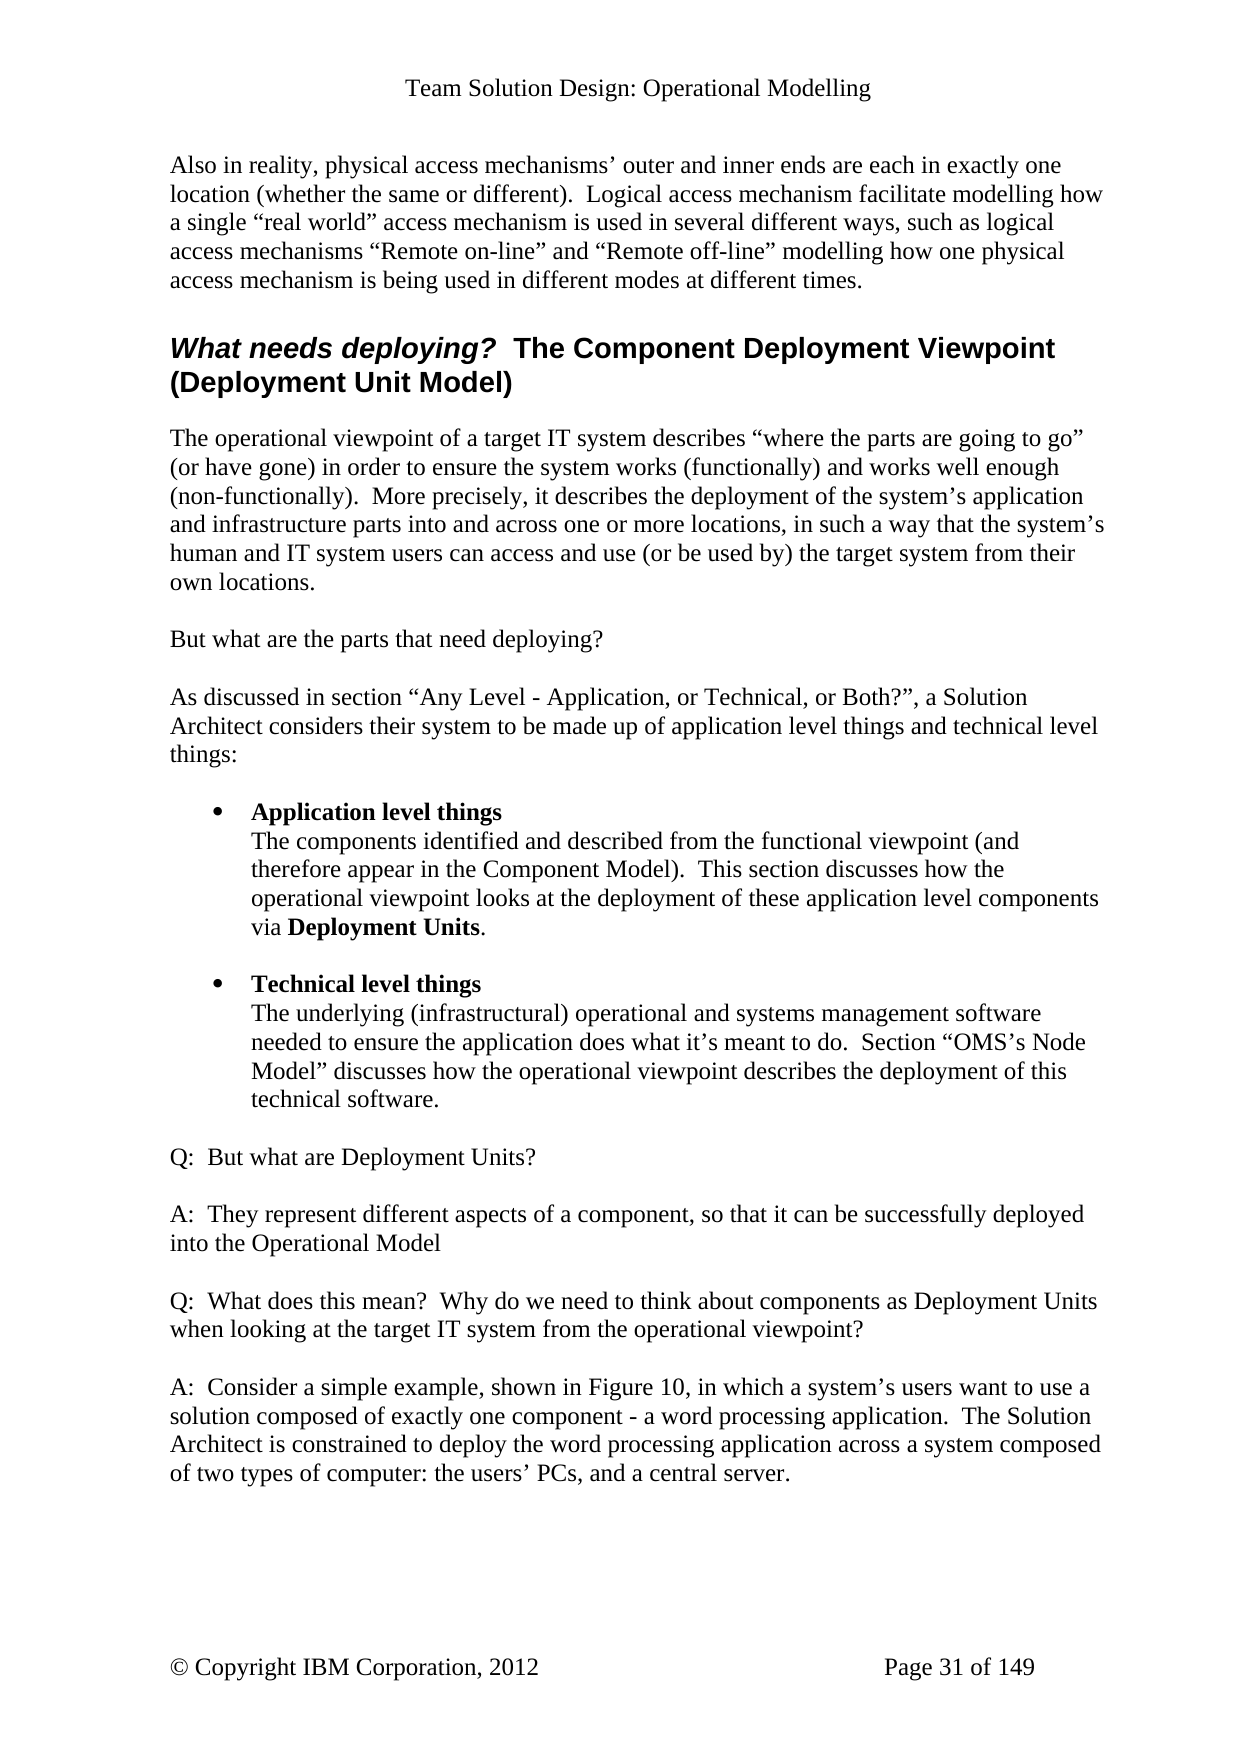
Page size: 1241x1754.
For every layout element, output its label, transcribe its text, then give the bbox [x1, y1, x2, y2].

list Application level things The components identified and described from the functional viewpoint (and therefore appear in the Component Model). This section discusses how the operational viewpoint looks at the deployment of these application level components via Deployment Units. [213, 797, 1107, 969]
text A: They represent different aspects of a component, so that it can be successfully deployed into the Operational Model [169, 1199, 1107, 1257]
text The operational viewpoint of a target IT system describes “where the parts are going to go” (or have gone) in order to ensure the system works (functionally) and works well enough (non-functionally). More precisely, it describes the deployment of the system’s application and infrastructure parts into and across one or more locations, in such a way that the system’s human and IT system users can access and use (or be used by) the target system from their own locations. [169, 423, 1107, 596]
text Also in reality, physical access mechanisms’ outer and inner ends are each in exactly one location (whether the same or different). Logical access mechanism facilitate modelling how a single “real world” access mechanism is used in several different ways, such as logical access mechanisms “Remote on-line” and “Remote off-line” modelling how one physical access mechanism is being used in different modes at different times. [169, 150, 1107, 294]
text A: Consider a simple example, shown in Figure 10, in which a system’s users want to use a solution composed of exactly one component - a word processing application. The Solution Architect is constrained to deploy the word processing application across a system composed of two types of computer: the users’ PCs, and a central server. [169, 1372, 1107, 1487]
list Technical level things The underlying (infrastructural) operational and systems management software needed to ensure the application does what it’s meant to do. Section “OMS’s Node Model” discusses how the operational viewpoint describes the deployment of this technical software. [213, 969, 1107, 1113]
text Q: But what are Deployment Units? [169, 1142, 1107, 1171]
text But what are the parts that need deploying? [169, 624, 1107, 653]
text As discussed in section “Any Level - Application, or Technical, or Both?”, a Solution Architect considers their system to be made up of application level things and technical level things: [169, 682, 1107, 768]
text Q: What does this mean? Why do we need to think about components as Deployment Units when looking at the target IT system from the operational viewpoint? [169, 1286, 1107, 1343]
subtitle What needs deploying? The Component Deployment Viewpoint (Deployment Unit Model) [169, 331, 1107, 398]
